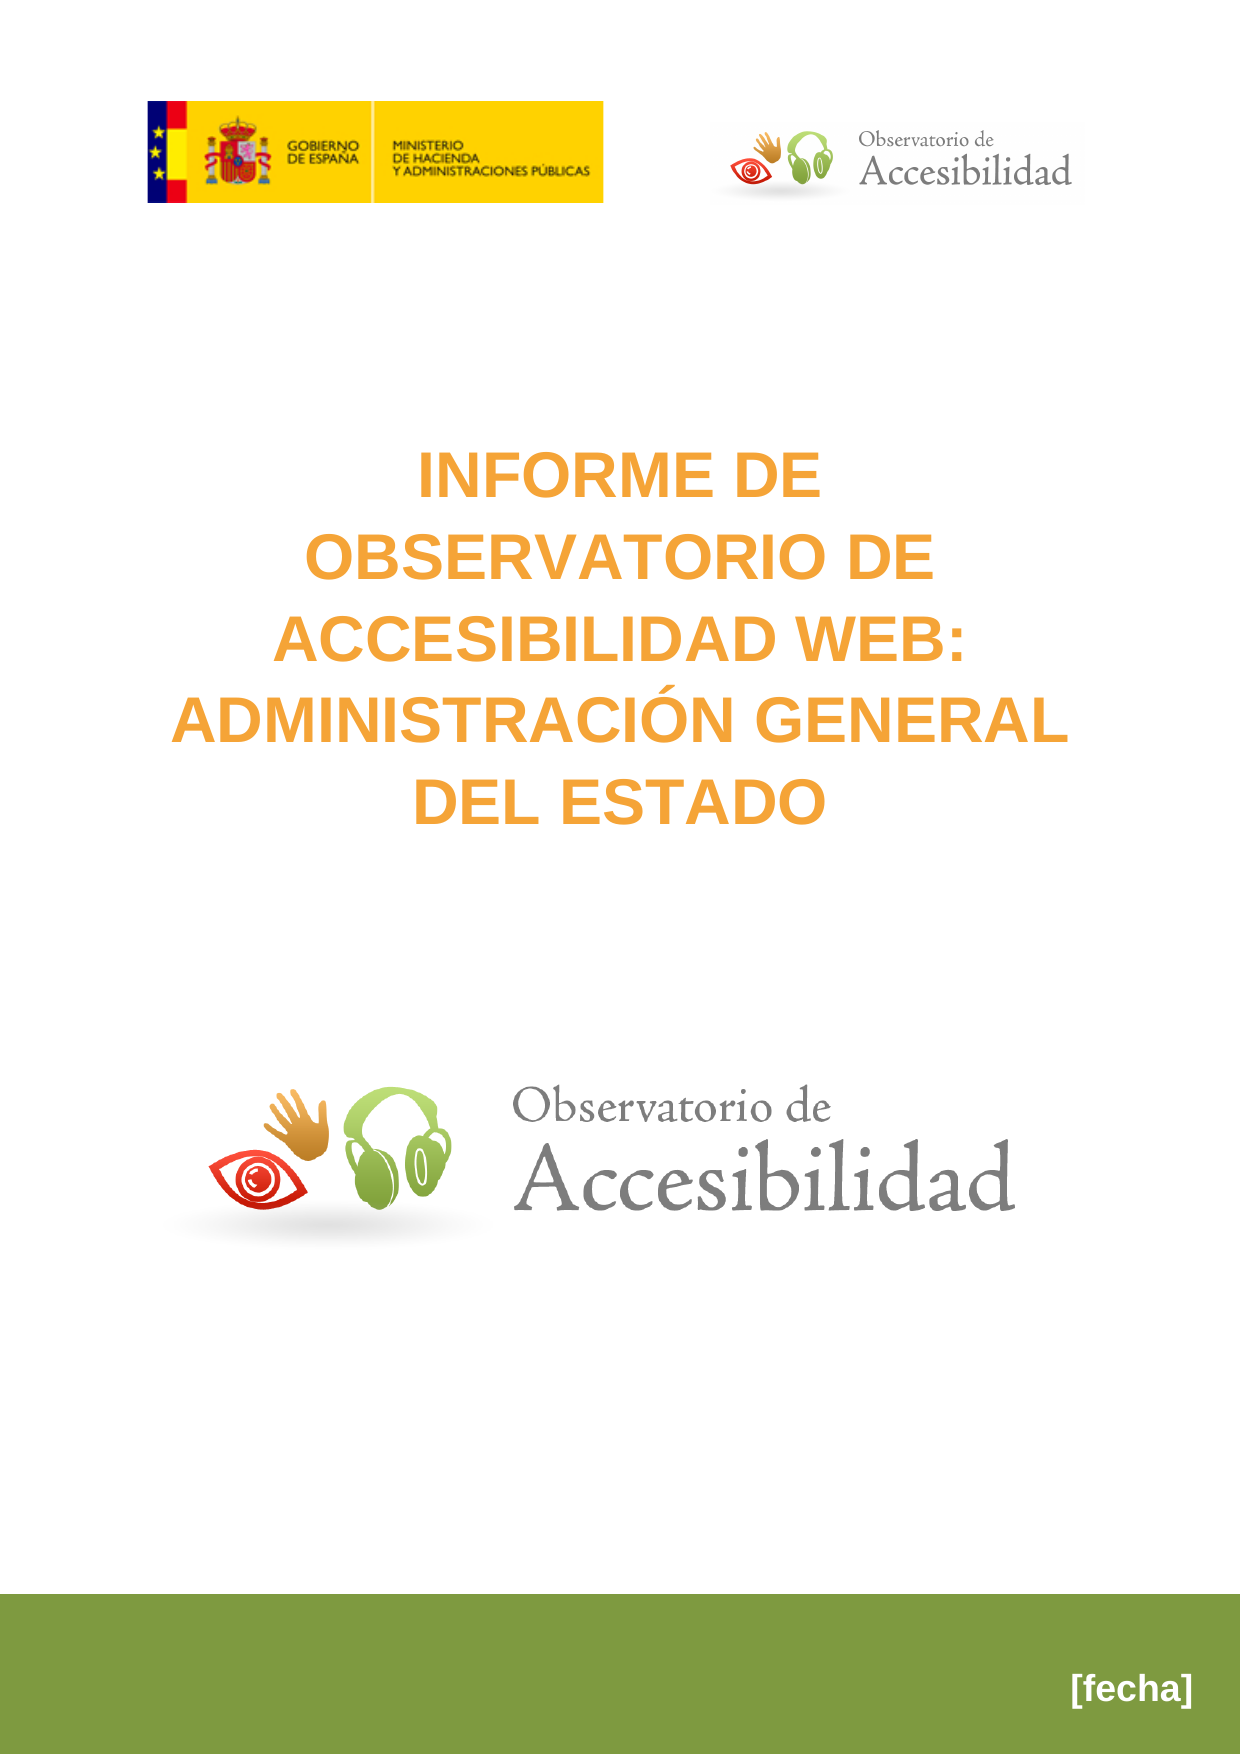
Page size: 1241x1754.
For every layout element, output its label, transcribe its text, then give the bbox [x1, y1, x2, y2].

picture [710, 122, 1086, 205]
picture [147, 1045, 1167, 1269]
picture [147, 101, 604, 203]
text [fecha] [0, 1666, 1193, 1709]
text Informe de Observatorio de Accesibilidad Web: Administración General del Estado [148, 437, 1092, 838]
